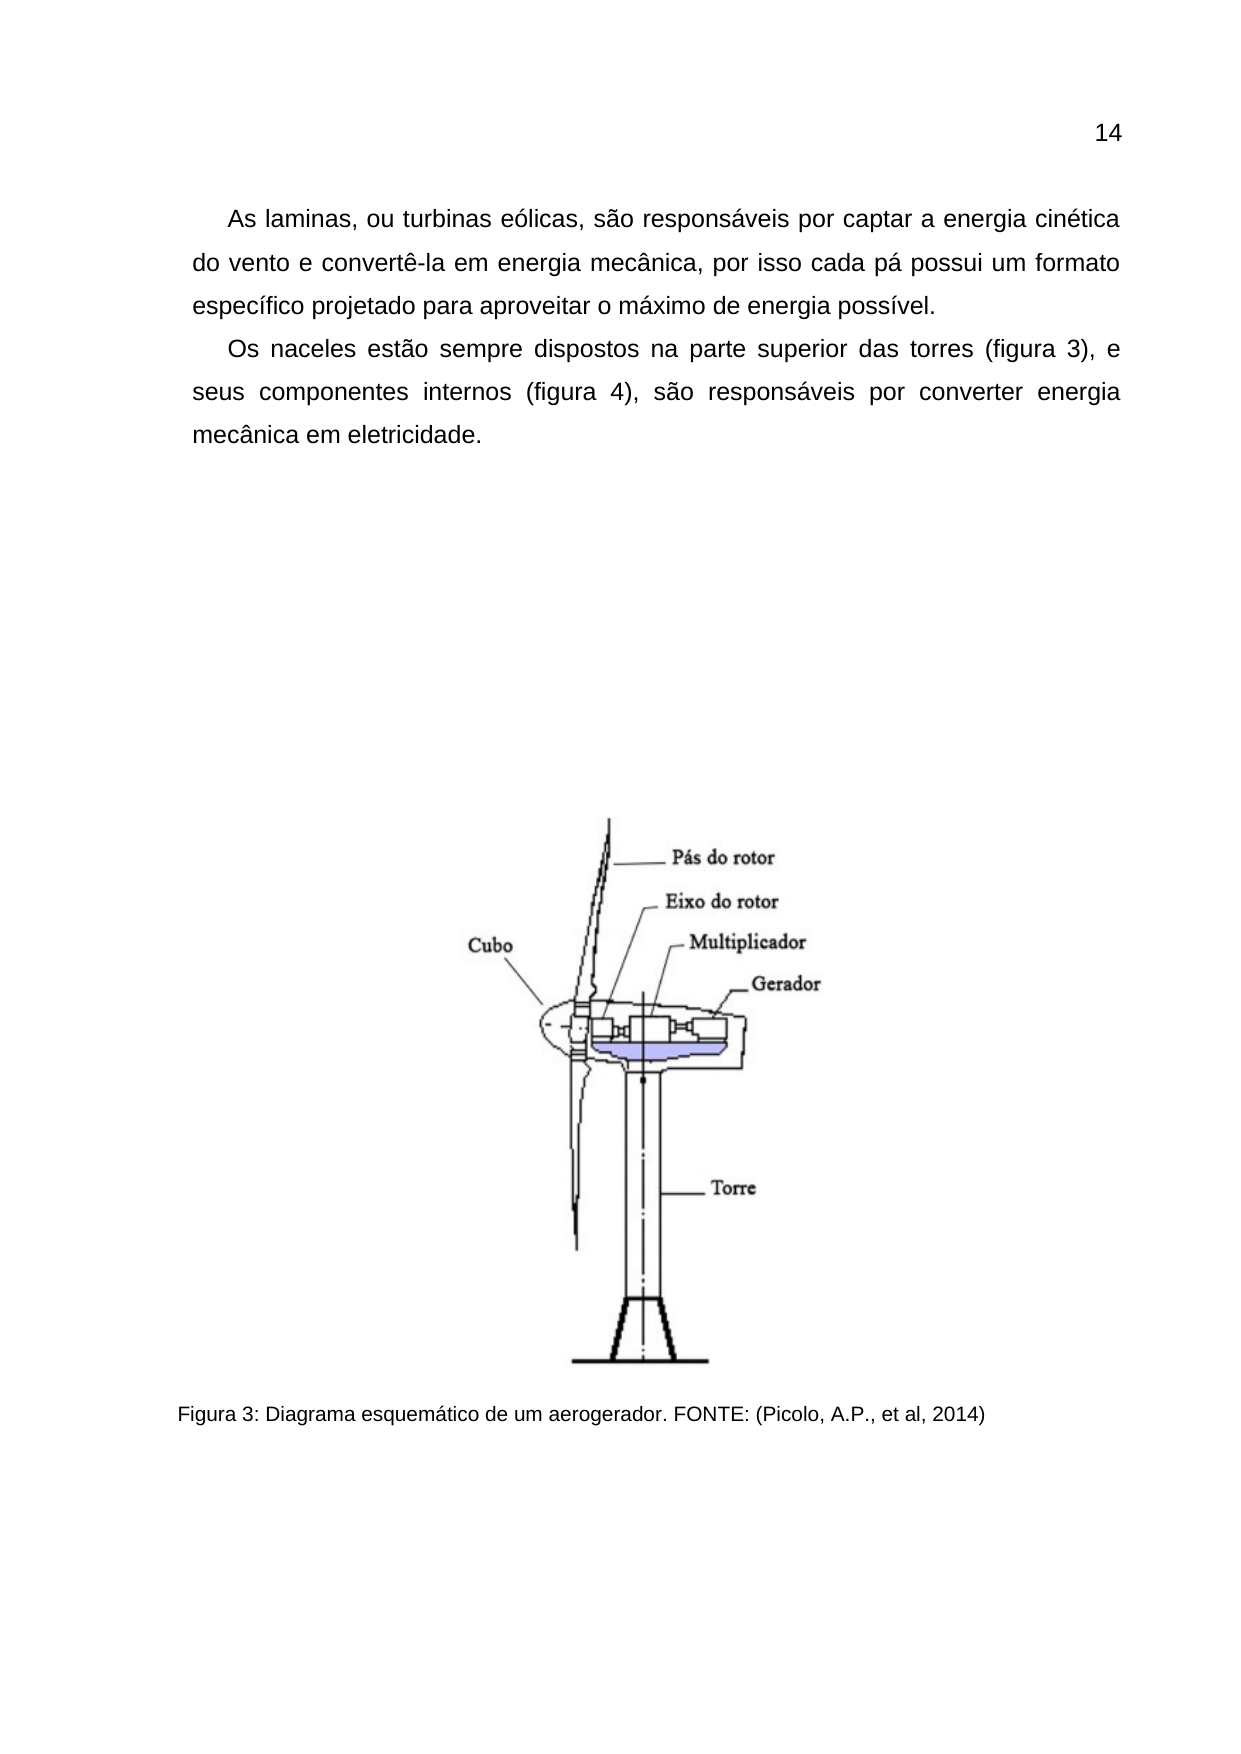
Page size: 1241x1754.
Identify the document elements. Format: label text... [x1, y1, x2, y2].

text Os naceles estão sempre dispostos na parte superior das torres (figura 3), e seus componentes internos (figura 4), são responsáveis por converter energia mecânica em eletricidade. [177, 334, 1122, 449]
text As laminas, ou turbinas eólicas, são responsáveis por captar a energia cinética do vento e convertê-la em energia mecânica, por isso cada pá possui um formato específico projetado para aproveitar o máximo de energia possível. [177, 204, 1122, 319]
picture [383, 816, 858, 1372]
text Figura 3: Diagrama esquemático de um aerogerador. FONTE: (Picolo, A.P., et al, 2014) [177, 1401, 1122, 1425]
